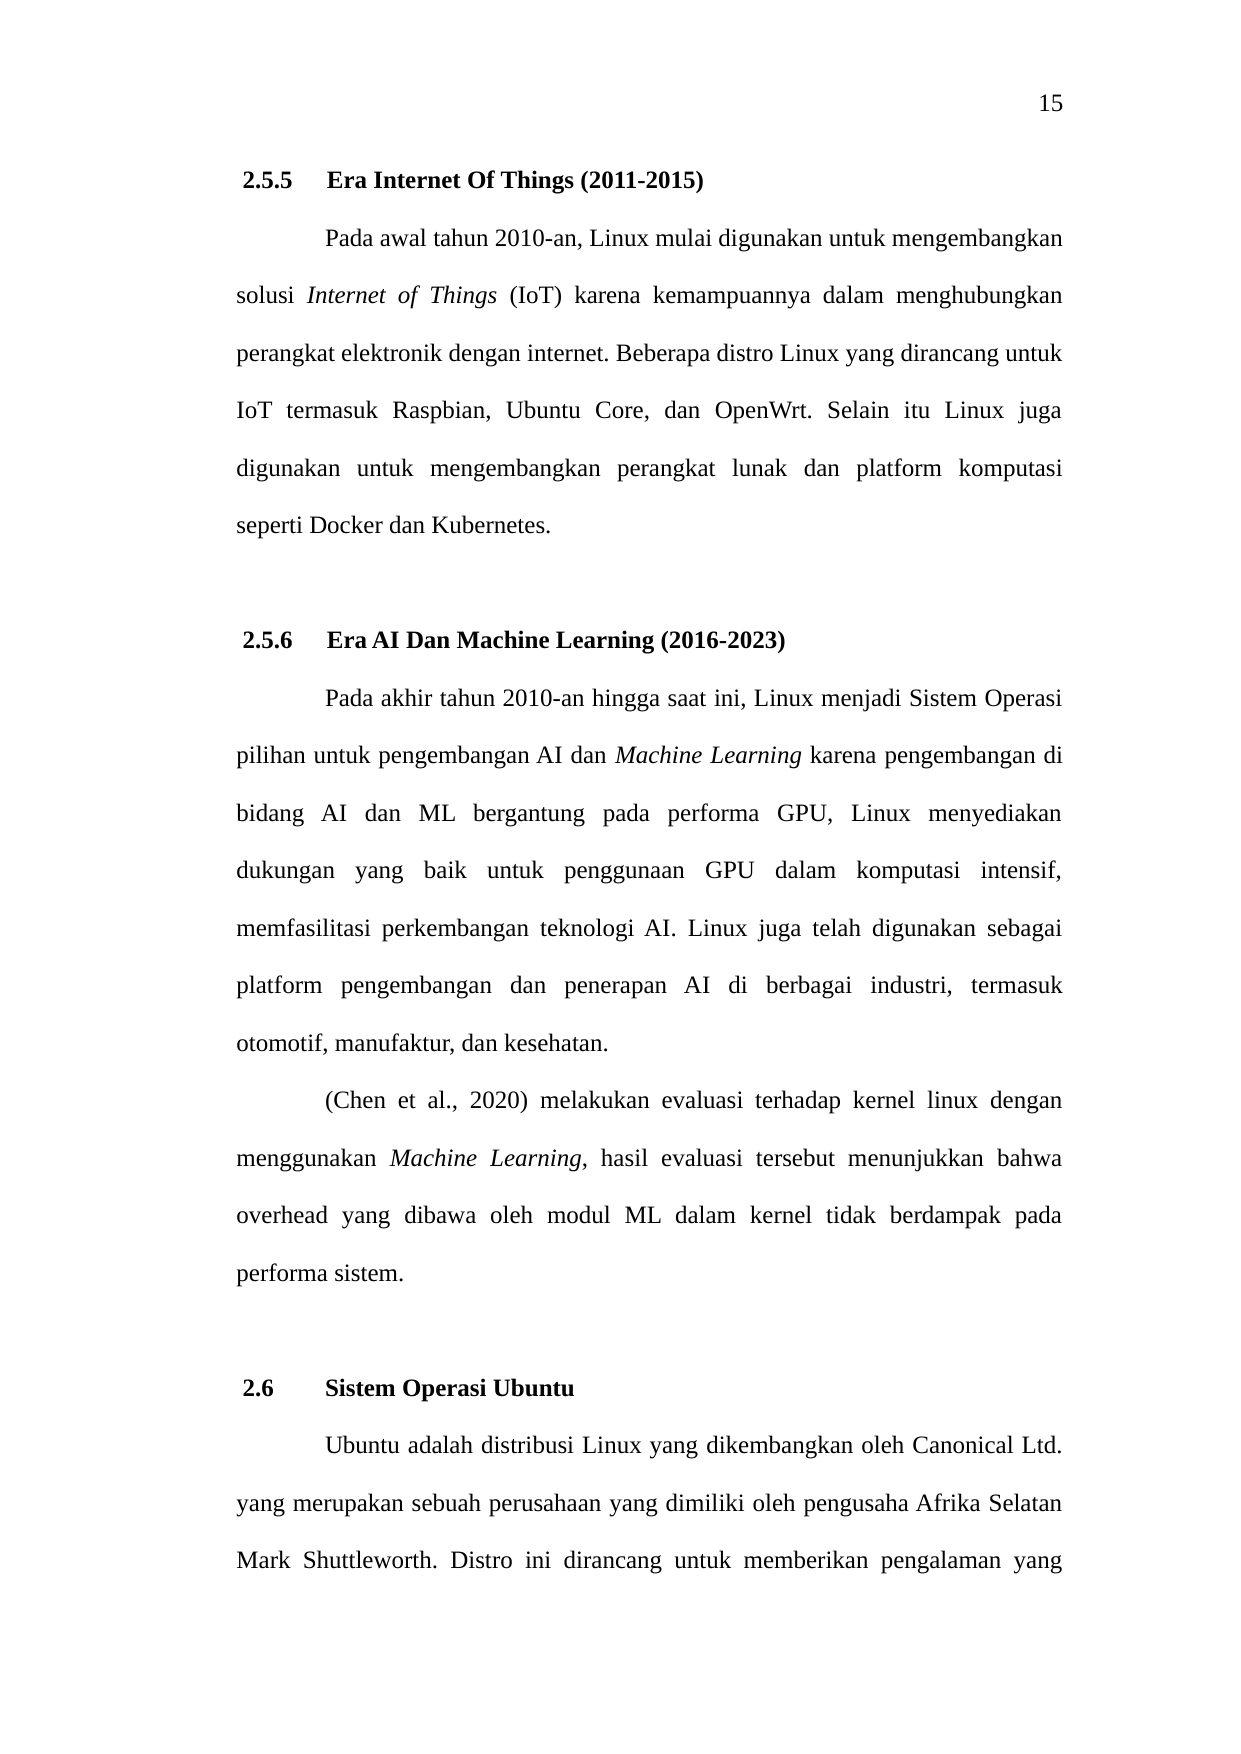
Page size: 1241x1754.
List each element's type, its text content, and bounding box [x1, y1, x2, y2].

text Ubuntu adalah distribusi Linux yang dikembangkan oleh Canonical Ltd. yang merupakan sebuah perusahaan yang dimiliki oleh pengusaha Afrika Selatan Mark Shuttleworth. Distro ini dirancang untuk memberikan pengalaman yang [236, 1430, 1063, 1574]
text Pada awal tahun 2010-an, Linux mulai digunakan untuk mengembangkan solusi Internet of Things (IoT) karena kemampuannya dalam menghubungkan perangkat elektronik dengan internet. Beberapa distro Linux yang dirancang untuk IoT termasuk Raspbian, Ubuntu Core, dan OpenWrt. Selain itu Linux juga digunakan untuk mengembangkan perangkat lunak dan platform komputasi seperti Docker dan Kubernetes. [236, 223, 1063, 539]
subtitle Sistem Operasi Ubuntu [236, 1373, 1063, 1402]
text (Chen et al., 2020)⁠ melakukan evaluasi terhadap kernel linux dengan menggunakan Machine Learning, hasil evaluasi tersebut menunjukkan bahwa overhead yang dibawa oleh modul ML dalam kernel tidak berdampak pada performa sistem. [236, 1085, 1063, 1287]
subtitle Era AI dan Machine Learning (2016-2023) [236, 625, 1063, 654]
text Pada akhir tahun 2010-an hingga saat ini, Linux menjadi Sistem Operasi pilihan untuk pengembangan AI dan Machine Learning karena pengembangan di bidang AI dan ML bergantung pada performa GPU, Linux menyediakan dukungan yang baik untuk penggunaan GPU dalam komputasi intensif, memfasilitasi perkembangan teknologi AI. Linux juga telah digunakan sebagai platform pengembangan dan penerapan AI di berbagai industri, termasuk otomotif, manufaktur, dan kesehatan. [236, 683, 1063, 1057]
subtitle Era Internet Of Things (2011-2015) [236, 165, 1063, 194]
